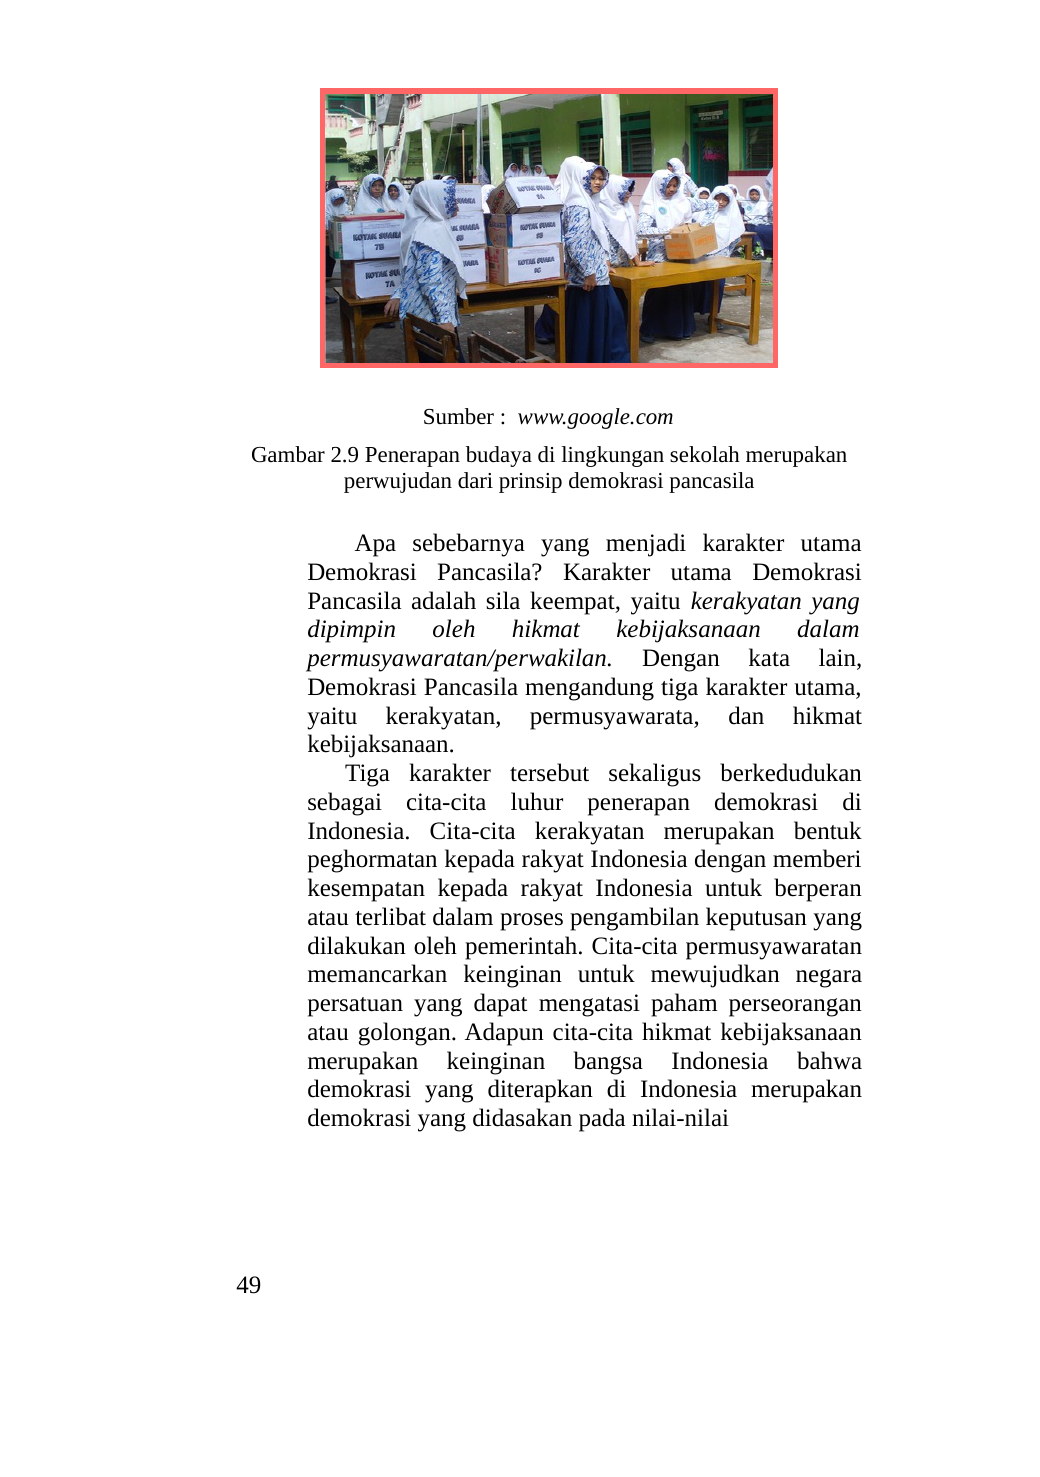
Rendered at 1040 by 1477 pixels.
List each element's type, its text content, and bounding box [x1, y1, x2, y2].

text Tiga karakter tersebut sekaligus berkedudukan sebagai cita-cita luhur penerapan demokrasi di Indonesia. Cita-cita kerakyatan merupakan bentuk peghormatan kepada rakyat Indonesia dengan memberi kesempatan kepada rakyat Indonesia untuk berperan atau terlibat dalam proses pengambilan keputusan yang dilakukan oleh pemerintah. Cita-cita permusyawaratan memancarkan keinginan untuk mewujudkan negara persatuan yang dapat mengatasi paham perseorangan atau golongan. Adapun cita-cita hikmat kebijaksanaan merupakan keinginan bangsa Indonesia bahwa demokrasi yang diterapkan di Indonesia merupakan demokrasi yang didasakan pada nilai-nilai [307, 758, 862, 1132]
table_header Sumber : www.google.com [236, 398, 862, 435]
table_cell Gambar 2.9 Penerapan budaya di lingkungan sekolah merupakan perwujudan dari prinsip demokrasi pancasila [236, 435, 862, 499]
picture [325, 94, 773, 363]
text Apa sebebarnya yang menjadi karakter utama Demokrasi Pancasila? Karakter utama Demokrasi Pancasila adalah sila keempat, yaitu kerakyatan yang dipimpin oleh hikmat kebijaksanaan dalam permusyawaratan/perwakilan. Dengan kata lain, Demokrasi Pancasila mengandung tiga karakter utama, yaitu kerakyatan, permusyawarata, dan hikmat kebijaksanaan. [307, 528, 862, 758]
